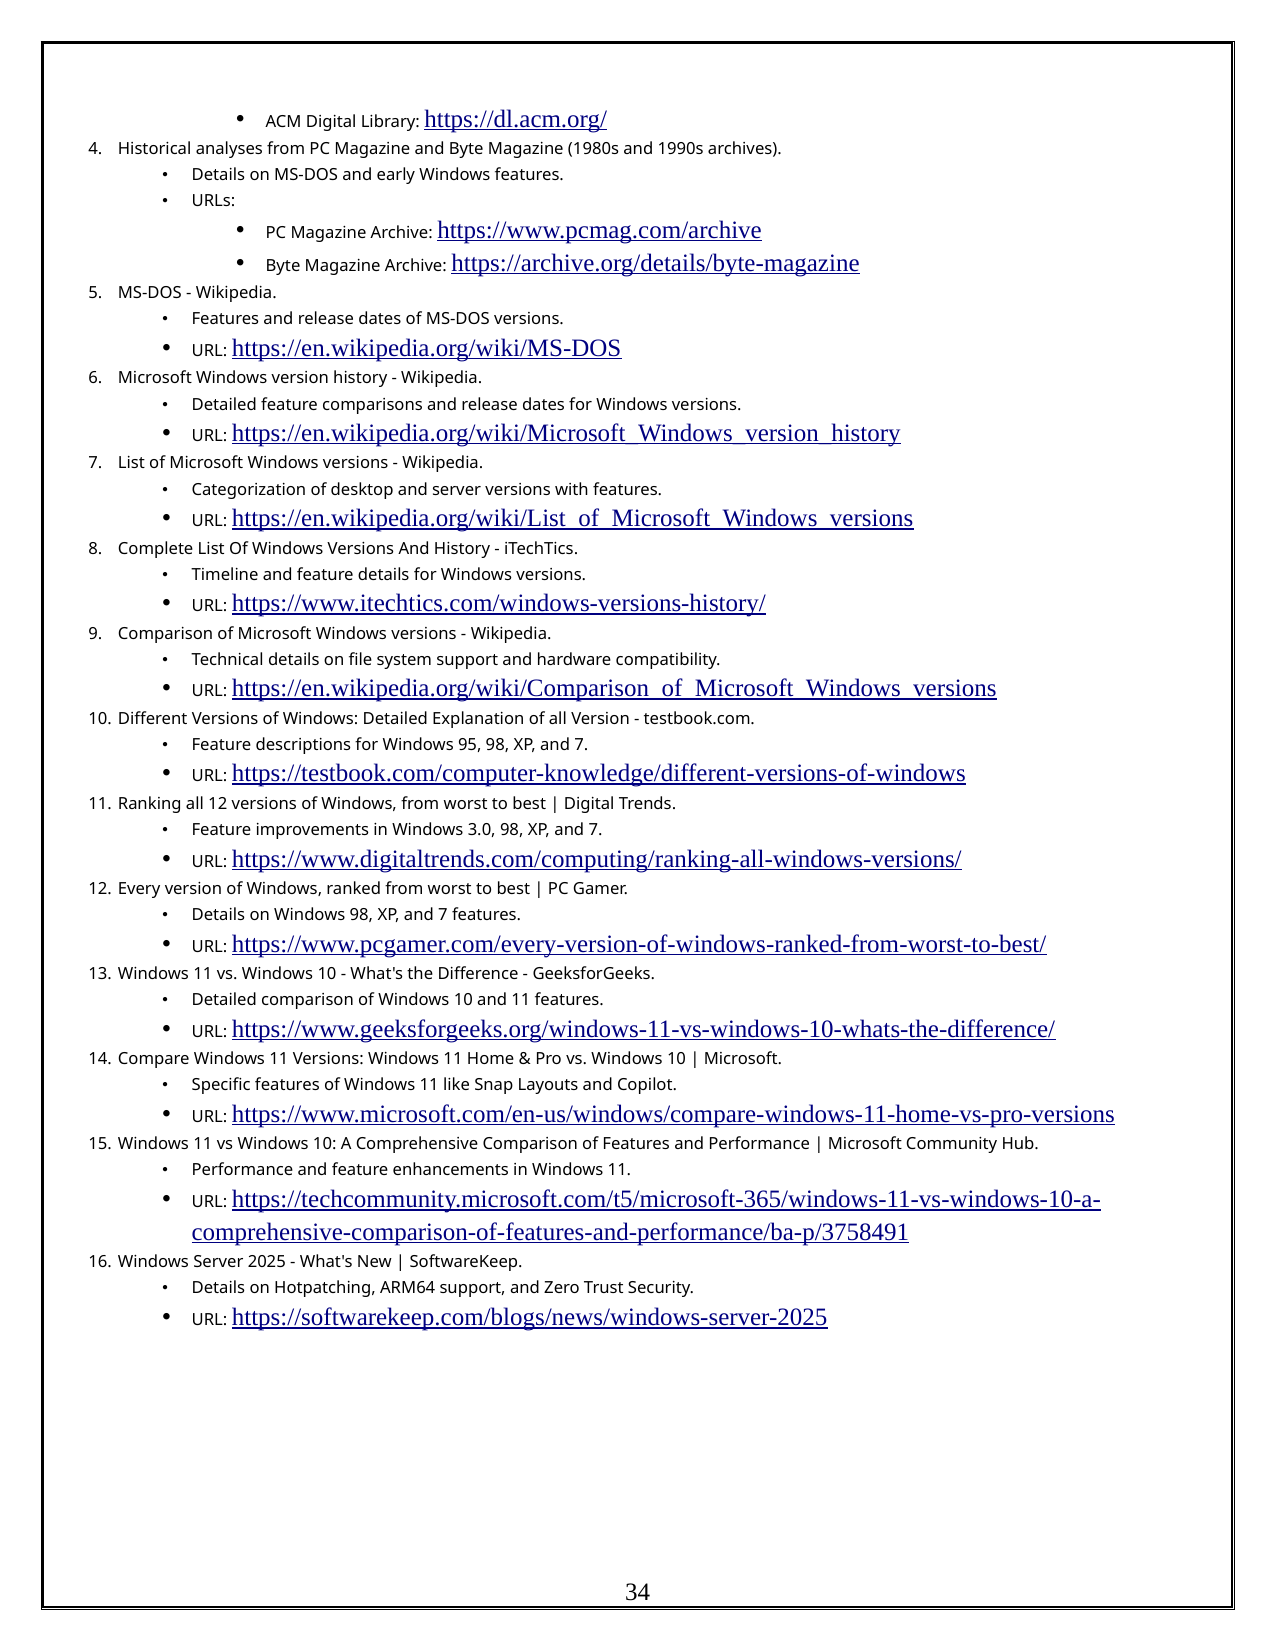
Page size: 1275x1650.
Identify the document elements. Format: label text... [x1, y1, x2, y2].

list Details on Hotpatching, ARM64 support, and Zero Trust Security. [162, 1276, 1231, 1299]
list URL: https://www.itechtics.com/windows-versions-history/ [162, 588, 1231, 617]
list URL: https://en.wikipedia.org/wiki/MS-DOS [162, 333, 1231, 362]
list Microsoft Windows version history - Wikipedia. [88, 366, 1231, 389]
list URL: https://techcommunity.microsoft.com/t5/microsoft-365/windows-11-vs-windows-10-a-comprehensive-comparison-of-features-and-performance/ba-p/3758491 [162, 1184, 1231, 1246]
list Different Versions of Windows: Detailed Explanation of all Version - testbook.com. [88, 706, 1231, 729]
list URL: https://www.digitaltrends.com/computing/ranking-all-windows-versions/ [162, 844, 1231, 872]
list URL: https://testbook.com/computer-knowledge/different-versions-of-windows [162, 758, 1231, 787]
list URLs: [162, 189, 1231, 212]
list Byte Magazine Archive: https://archive.org/details/byte-magazine [236, 248, 1231, 277]
list URL: https://en.wikipedia.org/wiki/Comparison_of_Microsoft_Windows_versions [162, 673, 1231, 702]
list Historical analyses from PC Magazine and Byte Magazine (1980s and 1990s archives). [88, 137, 1231, 159]
list Windows 11 vs Windows 10: A Comprehensive Comparison of Features and Performance | Microsoft Community Hub. [88, 1132, 1231, 1155]
list Compare Windows 11 Versions: Windows 11 Home & Pro vs. Windows 10 | Microsoft. [88, 1047, 1231, 1069]
list Windows Server 2025 - What's New | SoftwareKeep. [88, 1250, 1231, 1273]
list Feature descriptions for Windows 95, 98, XP, and 7. [162, 732, 1231, 755]
list Specific features of Windows 11 like Snap Layouts and Copilot. [162, 1073, 1231, 1096]
list Comparison of Microsoft Windows versions - Wikipedia. [88, 621, 1231, 644]
list URL: https://www.pcgamer.com/every-version-of-windows-ranked-from-worst-to-best/ [162, 929, 1231, 957]
list ACM Digital Library: https://dl.acm.org/ [236, 104, 1231, 132]
list Details on MS-DOS and early Windows features. [162, 163, 1231, 186]
list URL: https://www.geeksforgeeks.org/windows-11-vs-windows-10-whats-the-difference/ [162, 1014, 1231, 1043]
list Complete List Of Windows Versions And History - iTechTics. [88, 536, 1231, 559]
list MS-DOS - Wikipedia. [88, 281, 1231, 304]
list Feature improvements in Windows 3.0, 98, XP, and 7. [162, 818, 1231, 840]
list Details on Windows 98, XP, and 7 features. [162, 903, 1231, 925]
list Detailed feature comparisons and release dates for Windows versions. [162, 392, 1231, 415]
list Ranking all 12 versions of Windows, from worst to best | Digital Trends. [88, 792, 1231, 814]
list Every version of Windows, ranked from worst to best | PC Gamer. [88, 877, 1231, 899]
list Categorization of desktop and server versions with features. [162, 477, 1231, 500]
list URL: https://en.wikipedia.org/wiki/List_of_Microsoft_Windows_versions [162, 503, 1231, 532]
list URL: https://www.microsoft.com/en-us/windows/compare-windows-11-home-vs-pro-versions [162, 1099, 1231, 1128]
list Technical details on file system support and hardware compatibility. [162, 647, 1231, 670]
list Windows 11 vs. Windows 10 - What's the Difference - GeeksforGeeks. [88, 962, 1231, 984]
list URL: https://en.wikipedia.org/wiki/Microsoft_Windows_version_history [162, 418, 1231, 447]
list PC Magazine Archive: https://www.pcmag.com/archive [236, 215, 1231, 244]
list Detailed comparison of Windows 10 and 11 features. [162, 988, 1231, 1011]
list Performance and feature enhancements in Windows 11. [162, 1158, 1231, 1181]
list Features and release dates of MS-DOS versions. [162, 307, 1231, 330]
list Timeline and feature details for Windows versions. [162, 562, 1231, 585]
list URL: https://softwarekeep.com/blogs/news/windows-server-2025 [162, 1302, 1231, 1331]
list List of Microsoft Windows versions - Wikipedia. [88, 451, 1231, 474]
